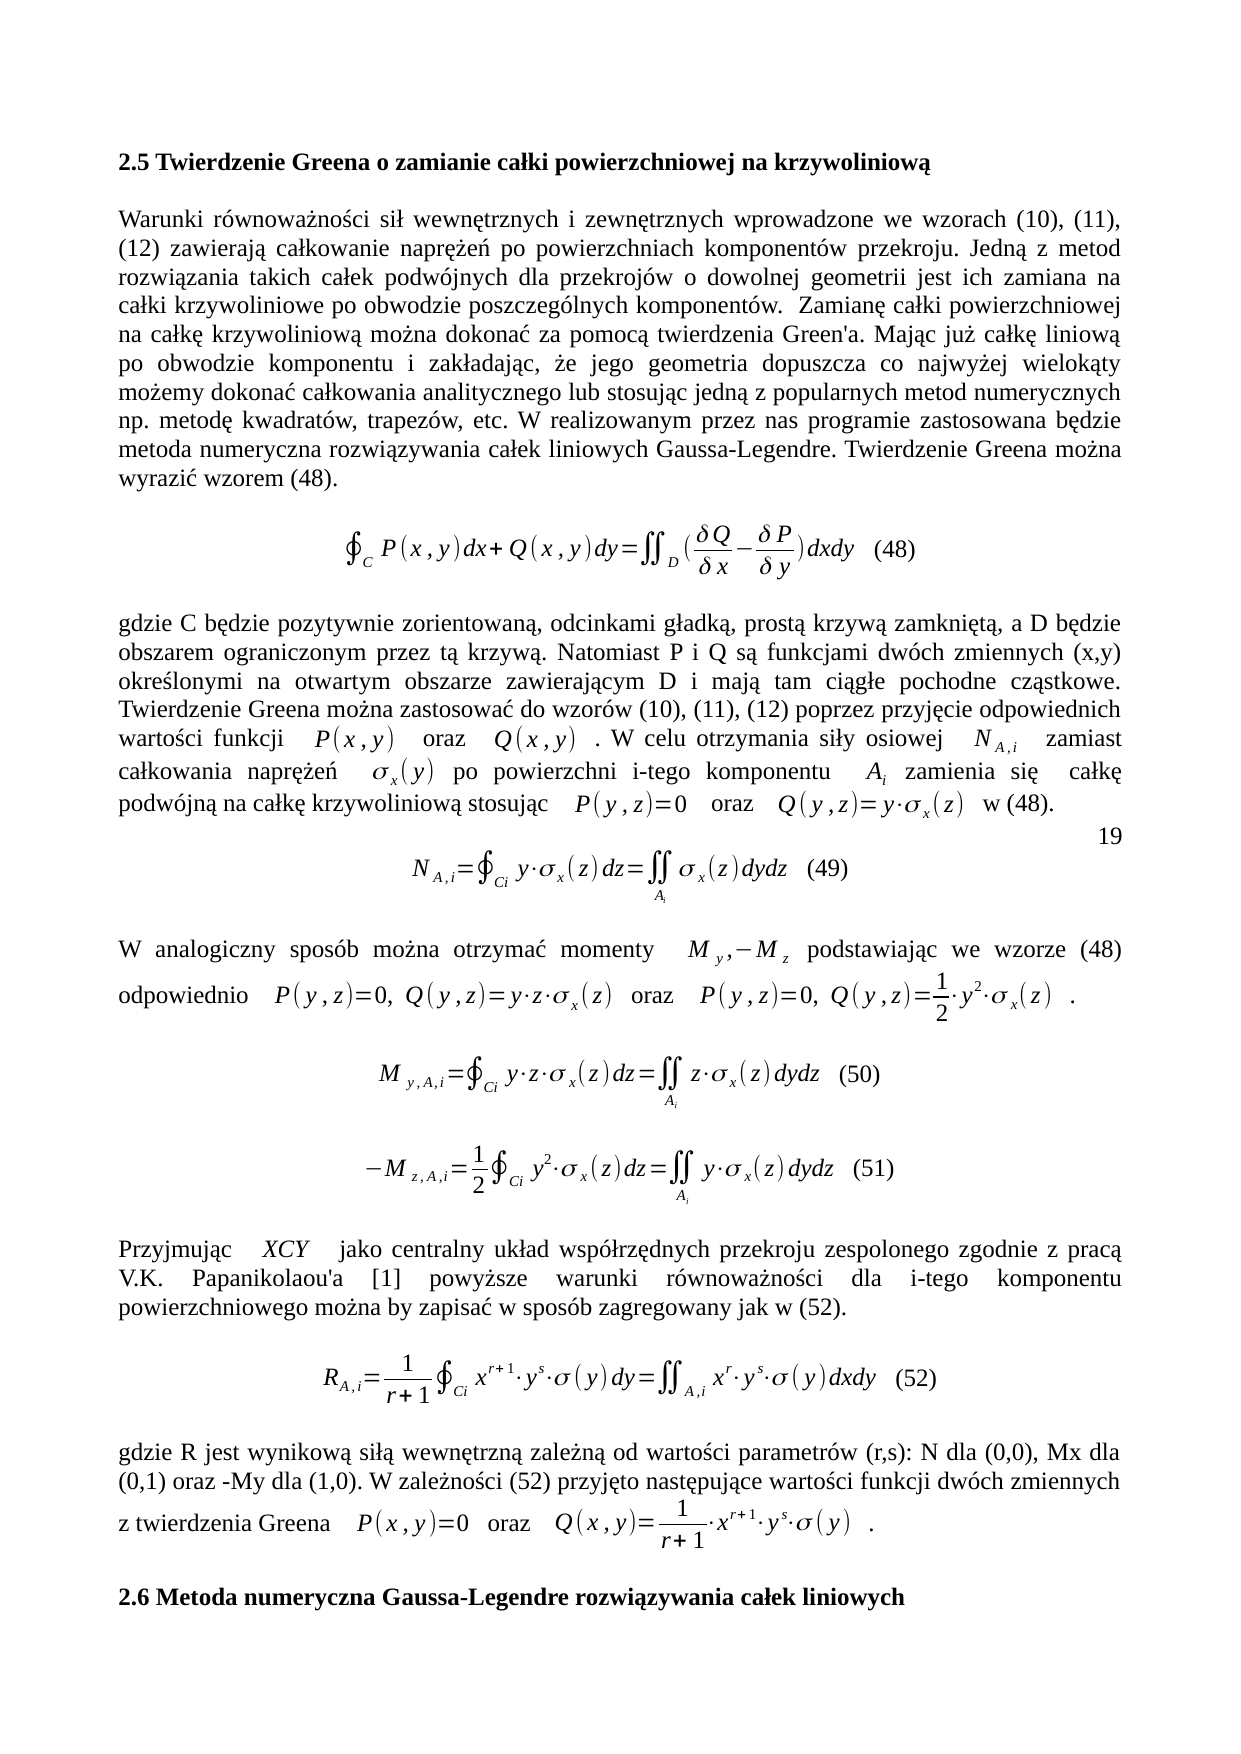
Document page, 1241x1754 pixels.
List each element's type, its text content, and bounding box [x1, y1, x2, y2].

text Przyjmując jako centralny układ współrzędnych przekroju zespolonego zgodnie z pracą V.K. Papanikolaou'a [1] powyższe warunki równoważności dla i-tego komponentu powierzchniowego można by zapisać w sposób zagregowany jak w (52). [118, 1234, 1122, 1321]
text (48) [118, 521, 1122, 579]
text (52) [118, 1349, 1122, 1408]
list 2.5 Twierdzenie Greena o zamianie całki powierzchniowej na krzywoliniową [118, 147, 1122, 176]
text W analogiczny sposób można otrzymać momenty podstawiając we wzorze (48) odpowiednio oraz . [118, 934, 1122, 1055]
text (51) [118, 1140, 1122, 1206]
text (49) [118, 849, 1122, 906]
text gdzie R jest wynikową siłą wewnętrzną zależną od wartości parametrów (r,s): N dla (0,0), Mx dla (0,1) oraz -My dla (1,0). W zależności (52) przyjęto następujące wartości funkcji dwóch zmiennych z twierdzenia Greena oraz . [118, 1437, 1122, 1553]
text 2.6 Metoda numeryczna Gaussa-Legendre rozwiązywania całek liniowych [118, 1582, 1122, 1611]
text gdzie C będzie pozytywnie zorientowaną, odcinkami gładką, prostą krzywą zamkniętą, a D będzie obszarem ograniczonym przez tą krzywą. Natomiast P i Q są funkcjami dwóch zmiennych (x,y) określonymi na otwartym obszarze zawierającym D i mają tam ciągłe pochodne cząstkowe. Twierdzenie Greena można zastosować do wzorów (10), (11), (12) poprzez przyjęcie odpowiednich wartości funkcji oraz . W celu otrzymania siły osiowej zamiast całkowania naprężeń po powierzchni i-tego komponentu zamienia się całkę podwójną na całkę krzywoliniową stosując oraz w (48). [118, 608, 1122, 821]
text (50) [118, 1055, 1122, 1111]
text 19 [118, 821, 1122, 849]
text Warunki równoważności sił wewnętrznych i zewnętrznych wprowadzone we wzorach (10), (11), (12) zawierają całkowanie naprężeń po powierzchniach komponentów przekroju. Jedną z metod rozwiązania takich całek podwójnych dla przekrojów o dowolnej geometrii jest ich zamiana na całki krzywoliniowe po obwodzie poszczególnych komponentów. Zamianę całki powierzchniowej na całkę krzywoliniową można dokonać za pomocą twierdzenia Green'a. Mając już całkę liniową po obwodzie komponentu i zakładając, że jego geometria dopuszcza co najwyżej wielokąty możemy dokonać całkowania analitycznego lub stosując jedną z popularnych metod numerycznych np. metodę kwadratów, trapezów, etc. W realizowanym przez nas programie zastosowana będzie metoda numeryczna rozwiązywania całek liniowych Gaussa-Legendre. Twierdzenie Greena można wyrazić wzorem (48). [118, 204, 1122, 492]
